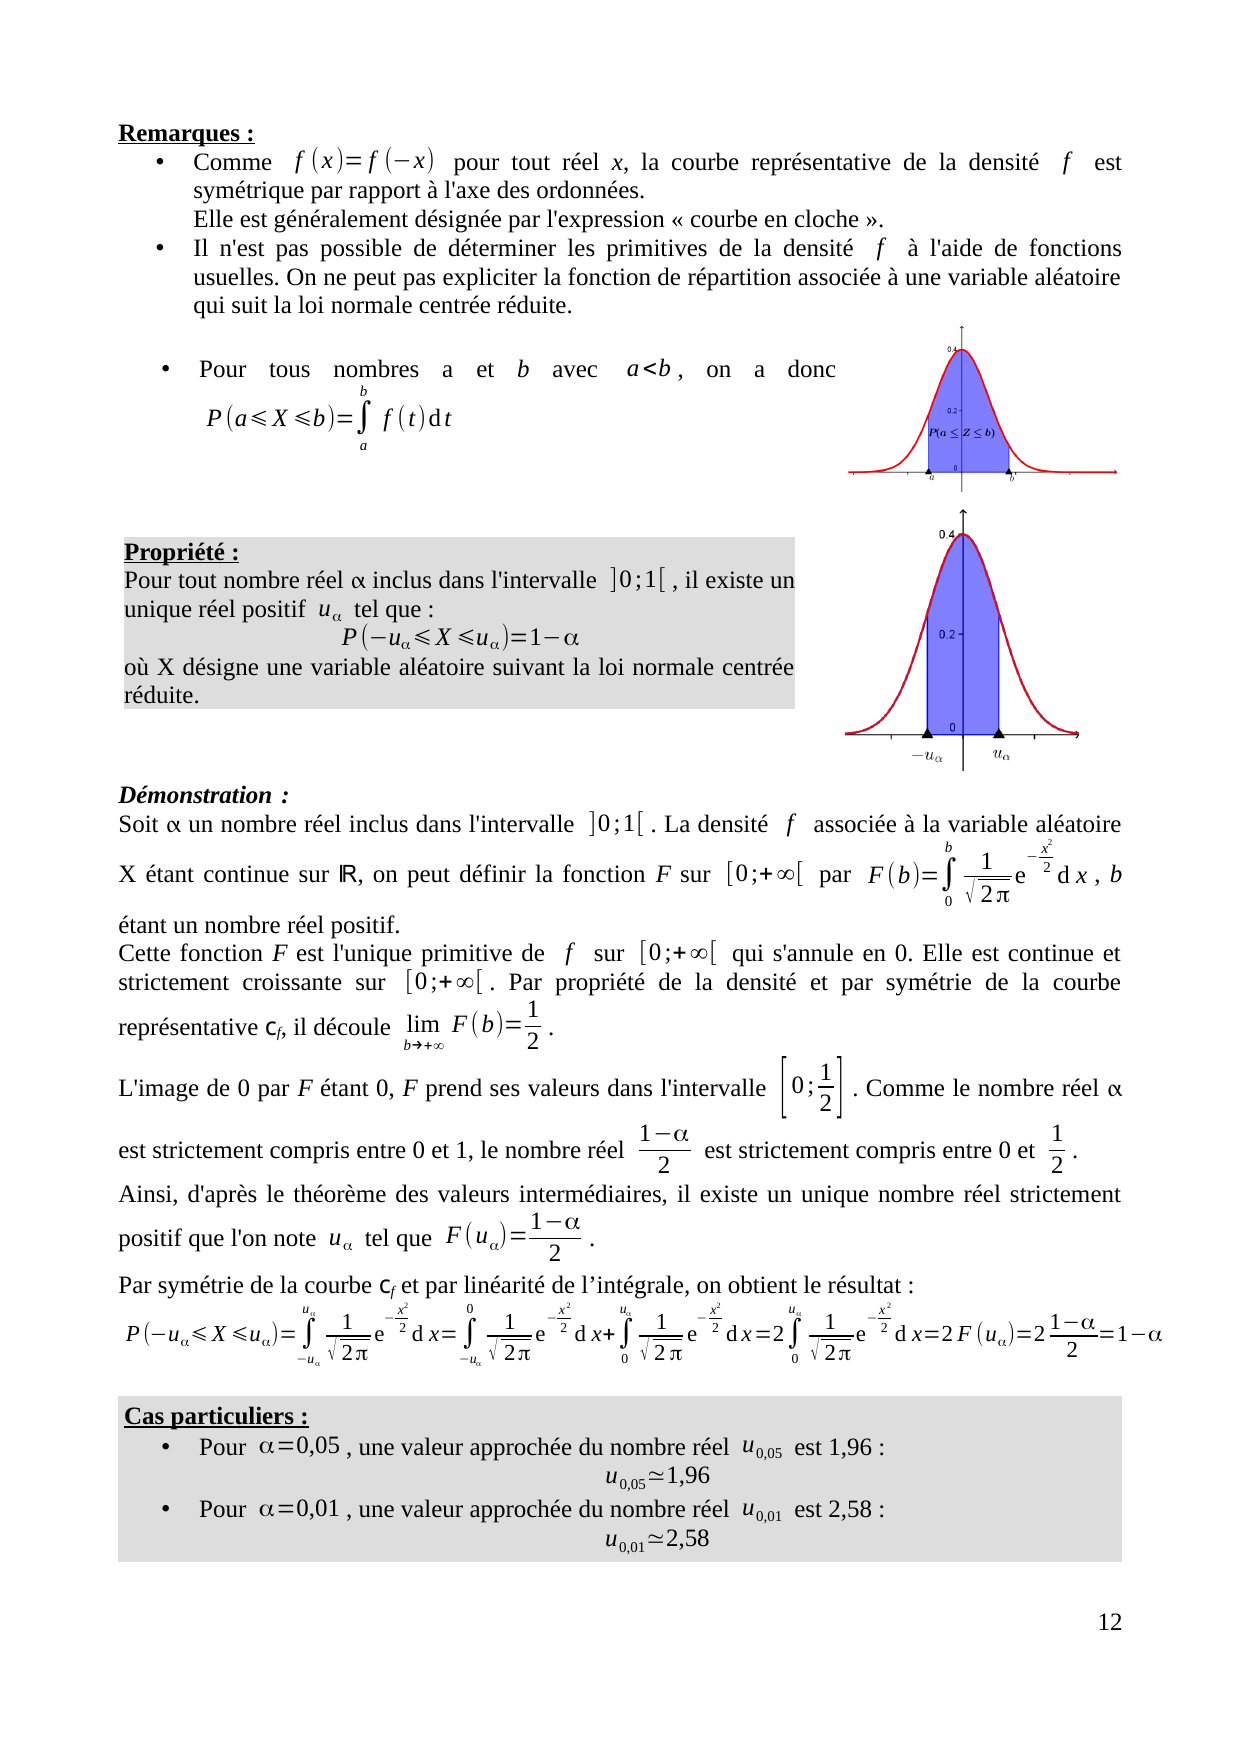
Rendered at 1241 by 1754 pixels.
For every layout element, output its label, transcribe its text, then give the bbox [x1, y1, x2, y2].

text Ainsi, d'après le théorème des valeurs intermédiaires, il existe un unique nombre réel strictement positif que l'on note tel que . [118, 1179, 1122, 1267]
text Soit  un nombre réel inclus dans l'intervalle . La densité associée à la variable aléatoire X étant continue sur ℝ, on peut définir la fonction F sur par , b étant un nombre réel positif. [118, 809, 1122, 938]
text Par symétrie de la courbe cf et par linéarité de l’intégrale, on obtient le résultat : [118, 1267, 1122, 1301]
table_header Pour tous nombres a et b avec , on a donc [118, 319, 842, 502]
list Elle est généralement désignée par l'expression « courbe en cloche ». [156, 204, 1122, 233]
list Comme pour tout réel x, la courbe représentative de la densité est symétrique par rapport à l'axe des ordonnées. [156, 147, 1122, 204]
table_header Propriété : Pour tout nombre réel  inclus dans l'intervalle , il existe un unique réel positif tel que : où X désigne une variable aléatoire suivant la loi normale centrée réduite. [118, 503, 801, 781]
text L'image de 0 par F étant 0, F prend ses valeurs dans l'intervalle . Comme le nombre réel  est strictement compris entre 0 et 1, le nombre réel est strictement compris entre 0 et . [118, 1055, 1122, 1179]
text Remarques : [118, 118, 1122, 147]
list Il n'est pas possible de déterminer les primitives de la densité à l'aide de fonctions usuelles. On ne peut pas expliciter la fonction de répartition associée à une variable aléatoire qui suit la loi normale centrée réduite. [156, 233, 1122, 319]
table_header [843, 319, 1123, 502]
table_header [801, 503, 1123, 781]
text Cette fonction F est l'unique primitive de sur qui s'annule en 0. Elle est continue et strictement croissante sur . Par propriété de la densité et par symétrie de la courbe représentative cf, il découle . [118, 938, 1122, 1055]
text Démonstration : [118, 781, 1122, 809]
table_header Cas particuliers : Pour , une valeur approchée du nombre réel est 1,96 : Pour , une valeur approchée du nombre réel est 2,58 : [118, 1396, 1122, 1562]
